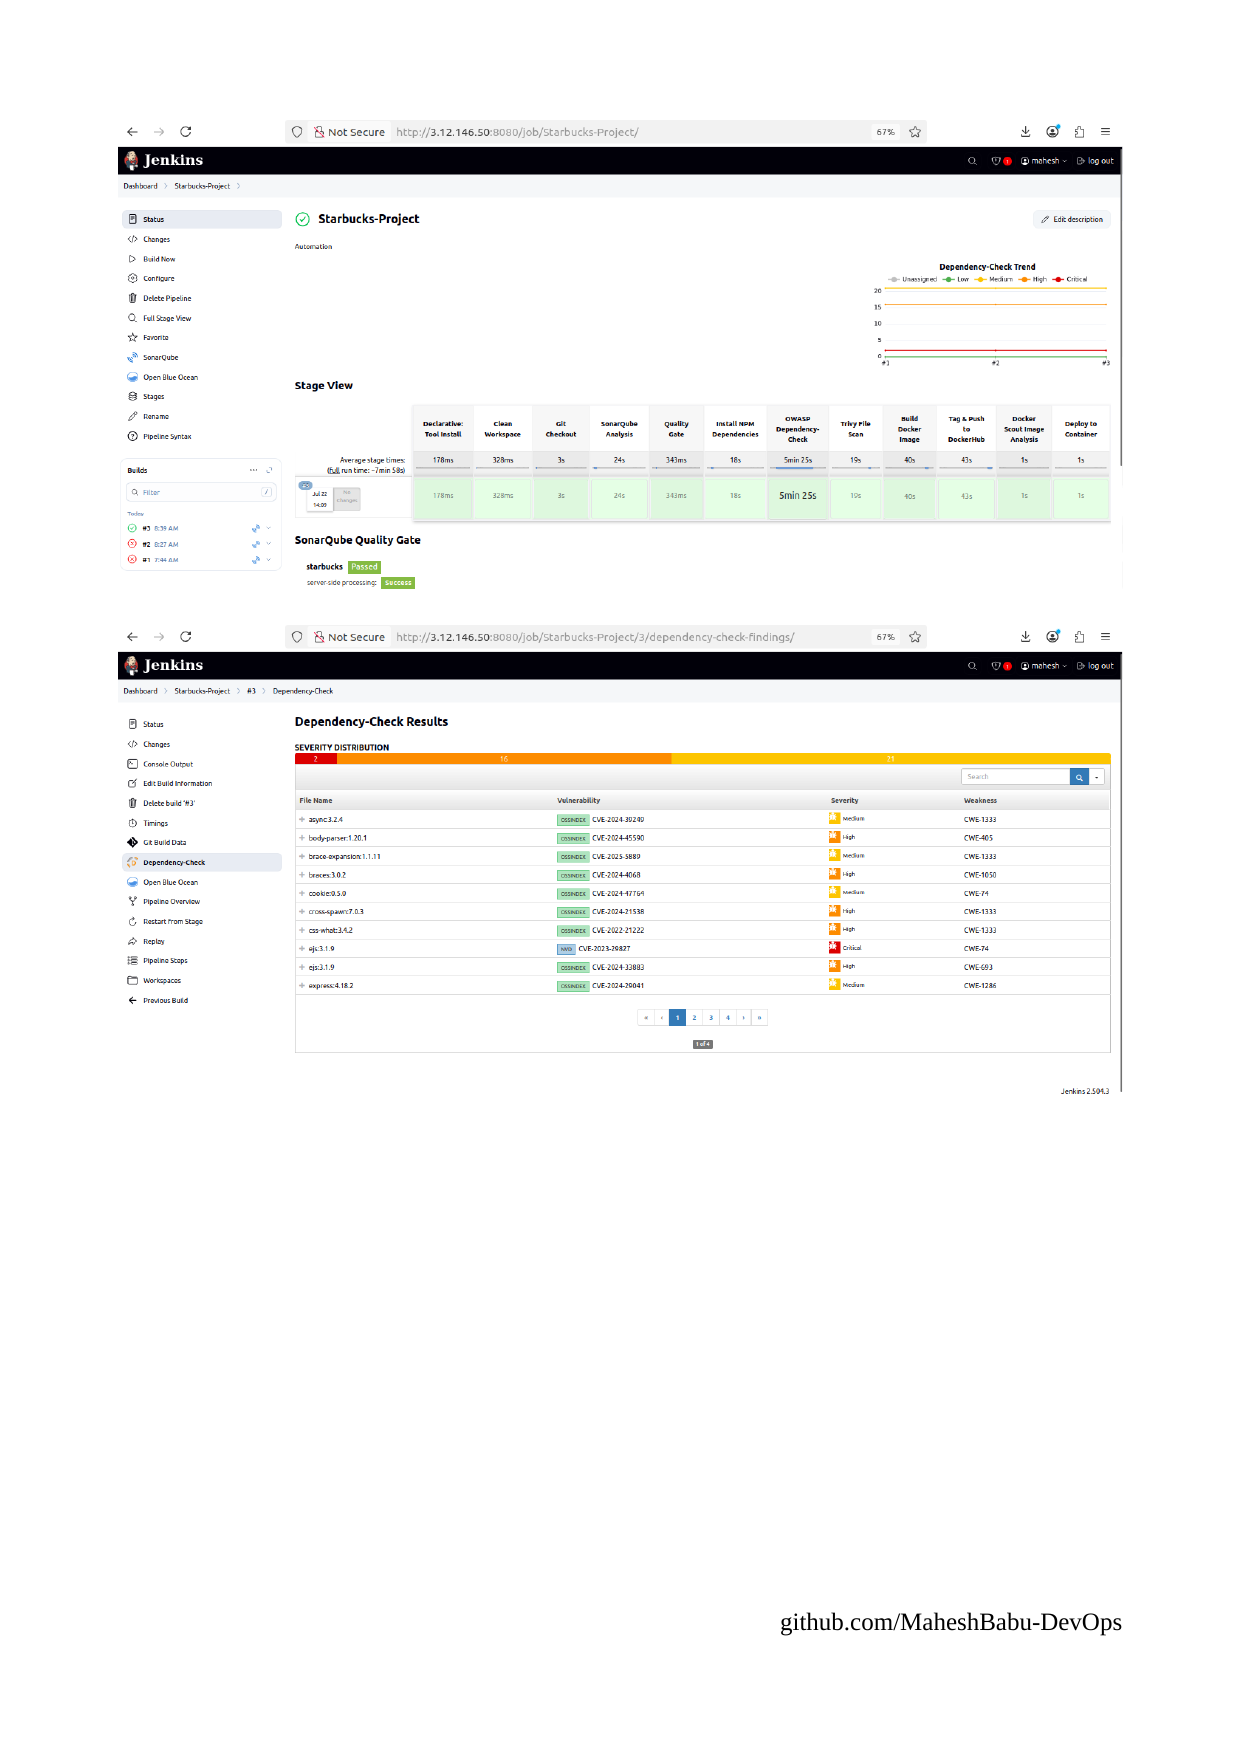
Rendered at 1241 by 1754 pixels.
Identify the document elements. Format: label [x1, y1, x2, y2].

picture [118, 118, 1123, 595]
picture [118, 623, 1123, 1100]
